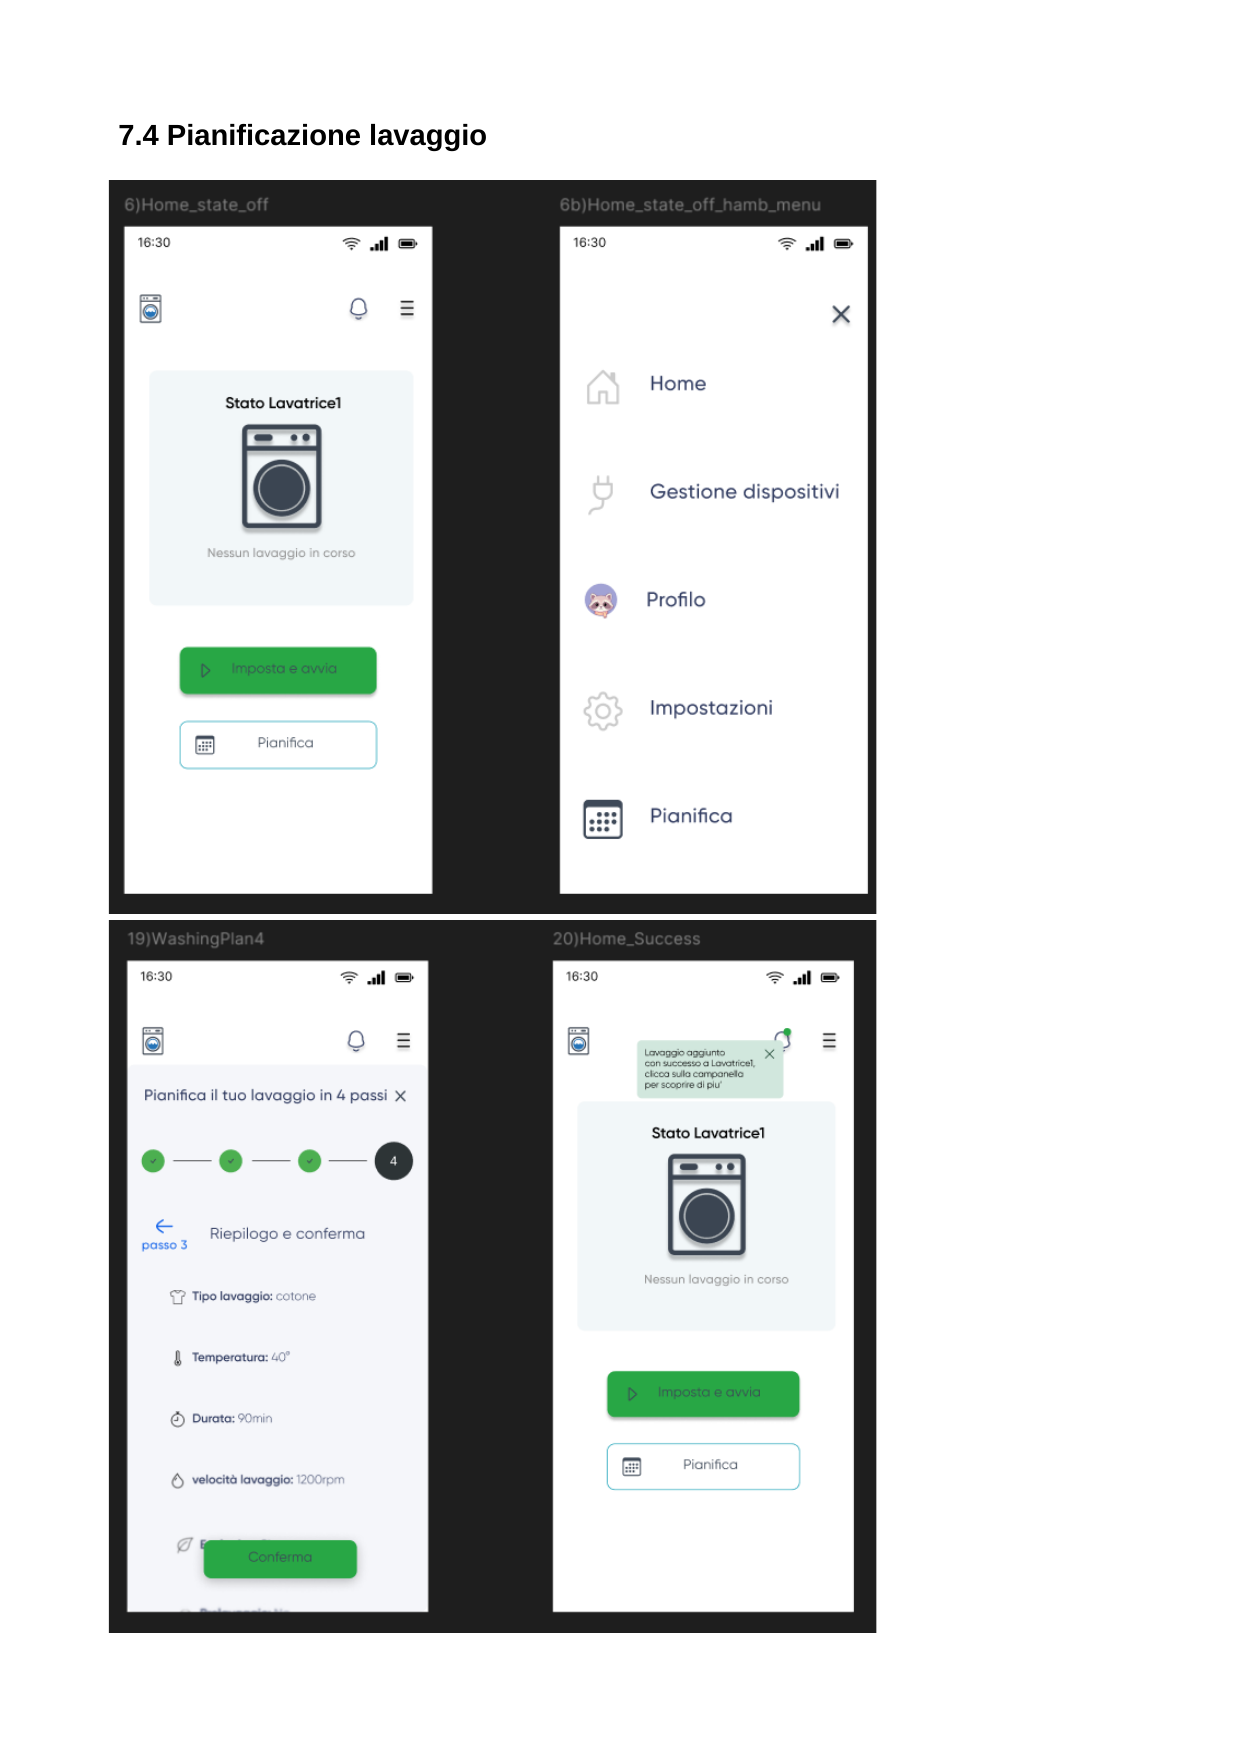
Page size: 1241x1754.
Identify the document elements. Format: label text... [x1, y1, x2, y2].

picture [108, 920, 877, 1633]
picture [108, 180, 877, 914]
subtitle 7.4 Pianificazione lavaggio [118, 118, 1122, 152]
